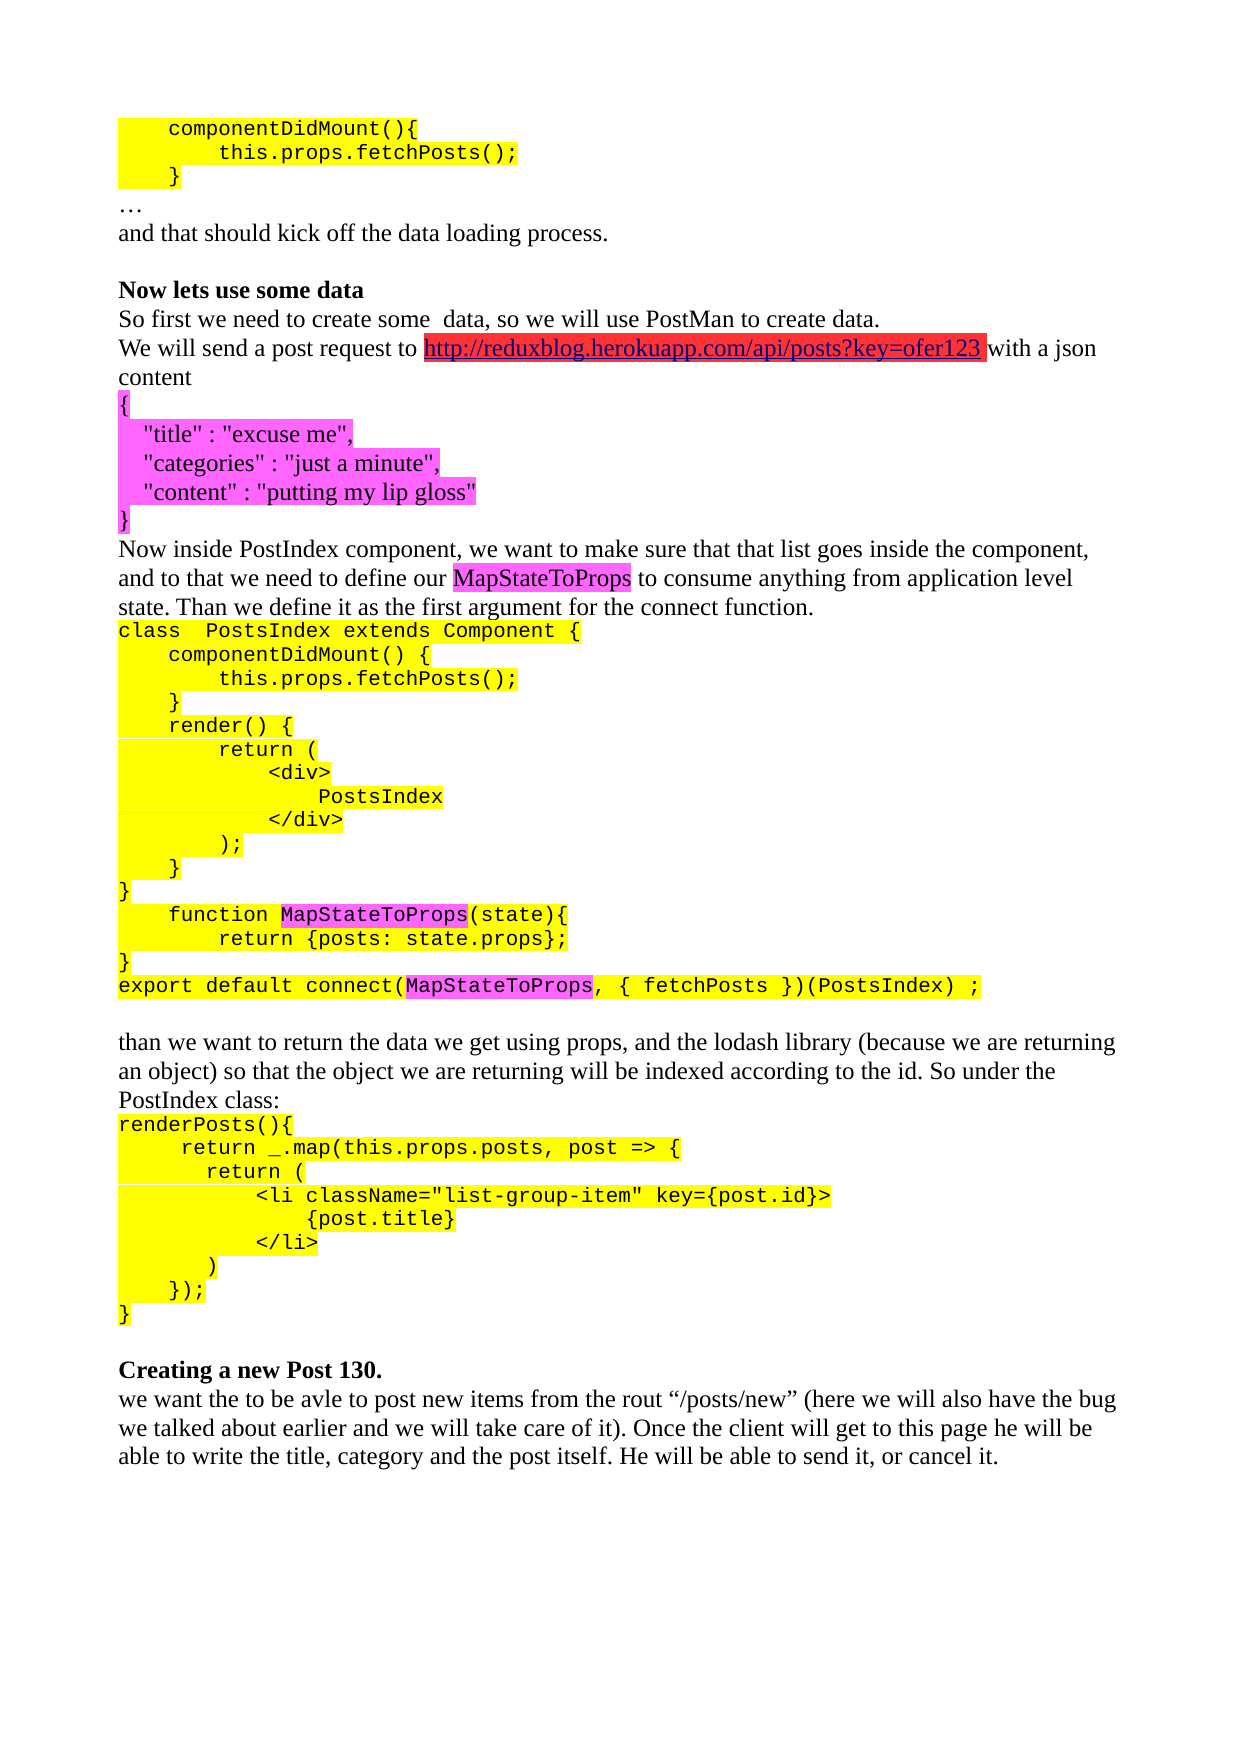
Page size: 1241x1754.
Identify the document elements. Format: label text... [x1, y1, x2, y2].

text } [118, 691, 1122, 715]
text ); [118, 833, 1122, 857]
text ) [118, 1256, 1122, 1279]
text { [118, 390, 1122, 419]
text "categories" : "just a minute", [118, 448, 1122, 477]
text Creating a new Post 130. [118, 1355, 1122, 1384]
text {post.title} [118, 1208, 1122, 1232]
text componentDidMount(){ [118, 118, 1122, 142]
text } [118, 505, 1122, 534]
text render() { [118, 715, 1122, 738]
text } [118, 857, 1122, 880]
text "content" : "putting my lip gloss" [118, 477, 1122, 505]
text <div> [118, 762, 1122, 786]
text Now inside PostIndex component, we want to make sure that that list goes inside the component, and to that we need to define our MapStateToProps to consume anything from application level state. Than we define it as the first argument for the connect function. [118, 534, 1122, 620]
text PostsIndex [118, 786, 1122, 809]
text return _.map(this.props.posts, post => { [118, 1137, 1122, 1161]
text <li className="list-group-item" key={post.id}> [118, 1184, 1122, 1208]
text return ( [118, 1161, 1122, 1184]
text … [118, 189, 1122, 218]
text function MapStateToProps(state){ [118, 904, 1122, 928]
text componentDidMount() { [118, 644, 1122, 668]
text we want the to be avle to post new items from the rout “/posts/new” (here we will also have the bug we talked about earlier and we will take care of it). Once the client will get to this page he will be able to write the title, category and the post itself. He will be able to send it, or cancel it. [118, 1384, 1122, 1470]
text this.props.fetchPosts(); [118, 668, 1122, 691]
text } [118, 880, 1122, 904]
text renderPosts(){ [118, 1114, 1122, 1137]
text this.props.fetchPosts(); [118, 142, 1122, 165]
text Now lets use some data [118, 275, 1122, 304]
text export default connect(MapStateToProps, { fetchPosts })(PostsIndex) ; [118, 975, 1122, 999]
text return ( [118, 738, 1122, 762]
text We will send a post request to http://reduxblog.herokuapp.com/api/posts?key=ofer123 with a json content [118, 333, 1122, 390]
text than we want to return the data we get using props, and the lodash library (because we are returning an object) so that the object we are returning will be indexed according to the id. So under the PostIndex class: [118, 1027, 1122, 1114]
text </div> [118, 809, 1122, 833]
text } [118, 951, 1122, 975]
text </li> [118, 1232, 1122, 1256]
text } [118, 1303, 1122, 1326]
text } [118, 165, 1122, 189]
text }); [118, 1279, 1122, 1303]
text return {posts: state.props}; [118, 928, 1122, 951]
text and that should kick off the data loading process. [118, 218, 1122, 247]
text class PostsIndex extends Component { [118, 620, 1122, 644]
text So first we need to create some data, so we will use PostMan to create data. [118, 304, 1122, 333]
text "title" : "excuse me", [118, 419, 1122, 448]
